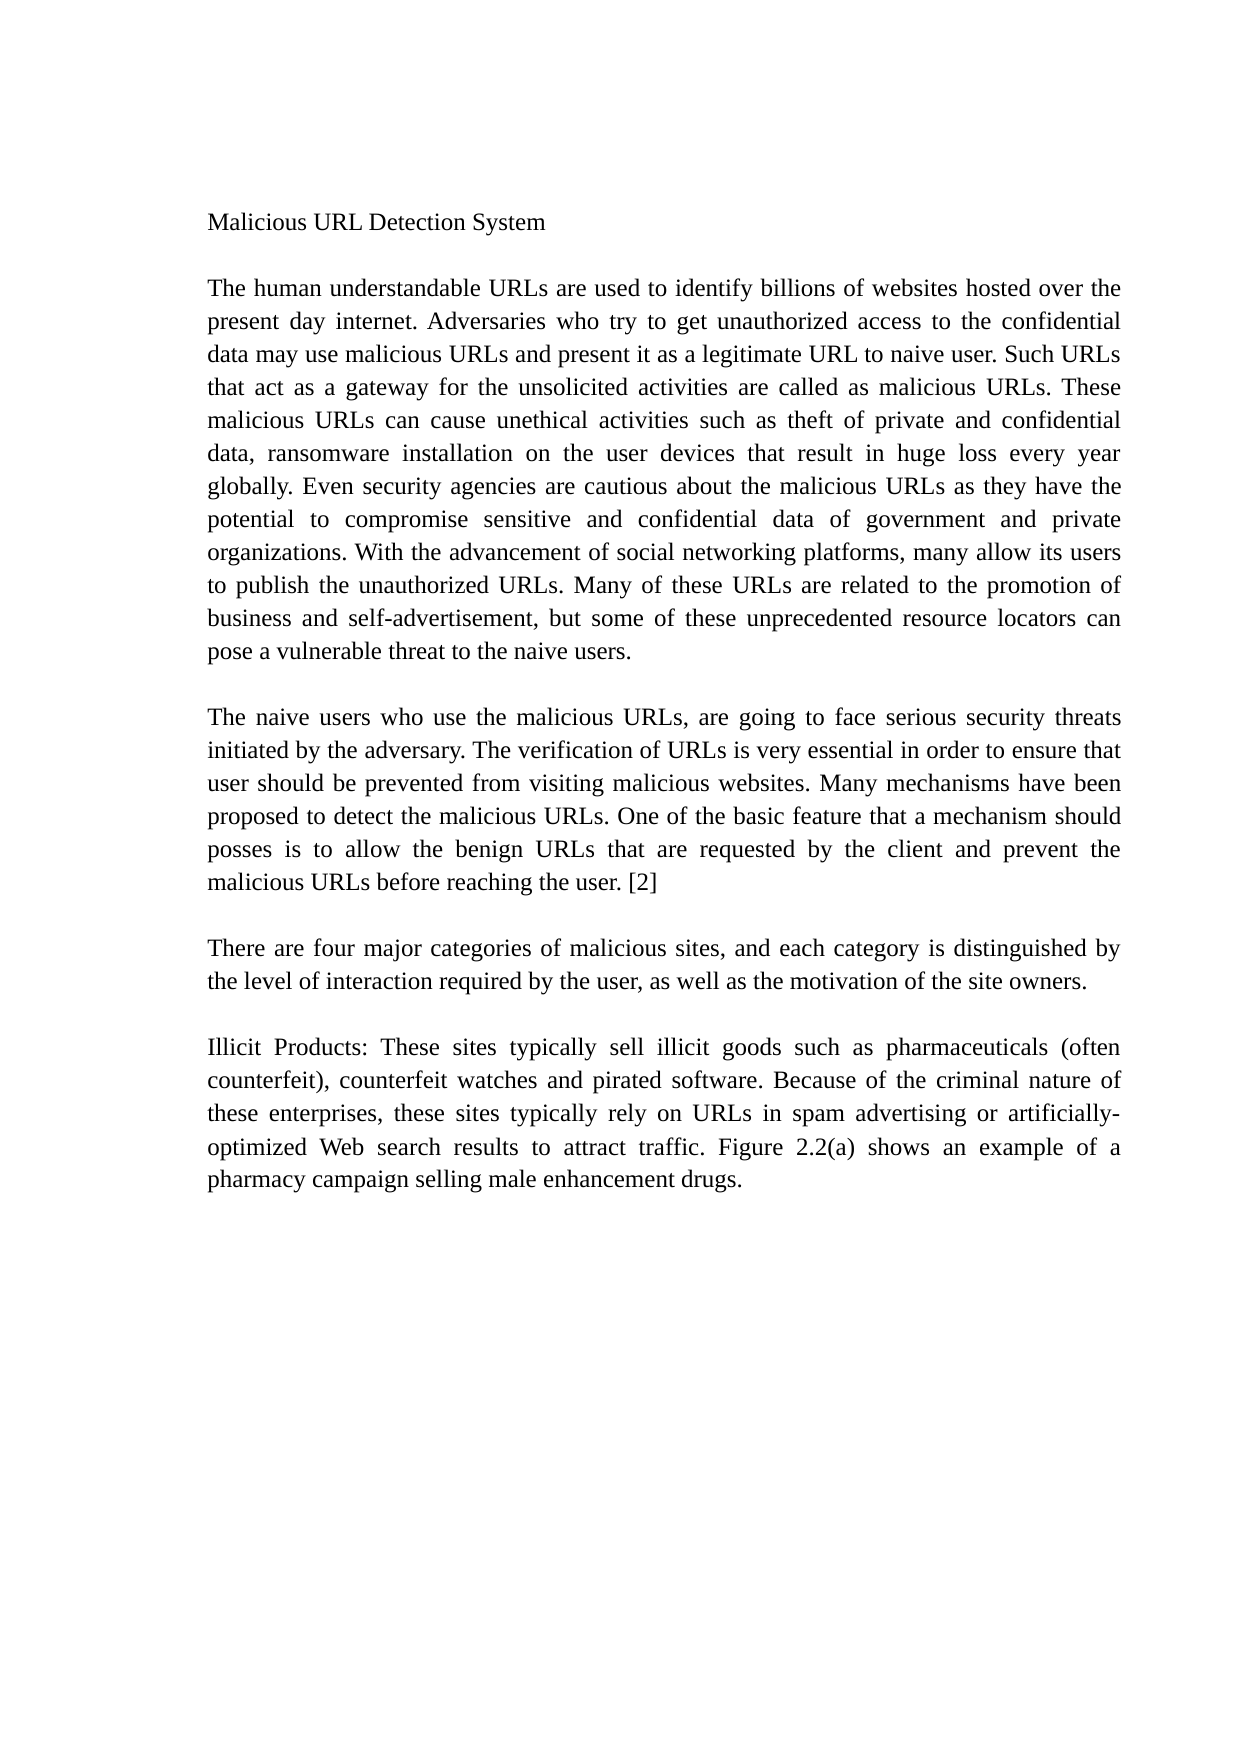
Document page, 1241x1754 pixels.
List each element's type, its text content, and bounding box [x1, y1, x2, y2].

text There are four major categories of malicious sites, and each category is distinguished by the level of interaction required by the user, as well as the motivation of the site owners. [207, 933, 1122, 995]
text The human understandable URLs are used to identify billions of websites hosted over the present day internet. Adversaries who try to get unauthorized access to the confidential data may use malicious URLs and present it as a legitimate URL to naive user. Such URLs that act as a gateway for the unsolicited activities are called as malicious URLs. These malicious URLs can cause unethical activities such as theft of private and confidential data, ransomware installation on the user devices that result in huge loss every year globally. Even security agencies are cautious about the malicious URLs as they have the potential to compromise sensitive and confidential data of government and private organizations. With the advancement of social networking platforms, many allow its users to publish the unauthorized URLs. Many of these URLs are related to the promotion of business and self-advertisement, but some of these unprecedented resource locators can pose a vulnerable threat to the naive users. [207, 273, 1122, 665]
text Malicious URL Detection System [207, 207, 1122, 236]
text Illicit Products: These sites typically sell illicit goods such as pharmaceuticals (often counterfeit), counterfeit watches and pirated software. Because of the criminal nature of these enterprises, these sites typically rely on URLs in spam advertising or artificially-optimized Web search results to attract traffic. Figure 2.2(a) shows an example of a pharmacy campaign selling male enhancement drugs. [207, 1032, 1122, 1193]
text The naive users who use the malicious URLs, are going to face serious security threats initiated by the adversary. The verification of URLs is very essential in order to ensure that user should be prevented from visiting malicious websites. Many mechanisms have been proposed to detect the malicious URLs. One of the basic feature that a mechanism should posses is to allow the benign URLs that are requested by the client and prevent the malicious URLs before reaching the user. [2] [207, 702, 1122, 896]
